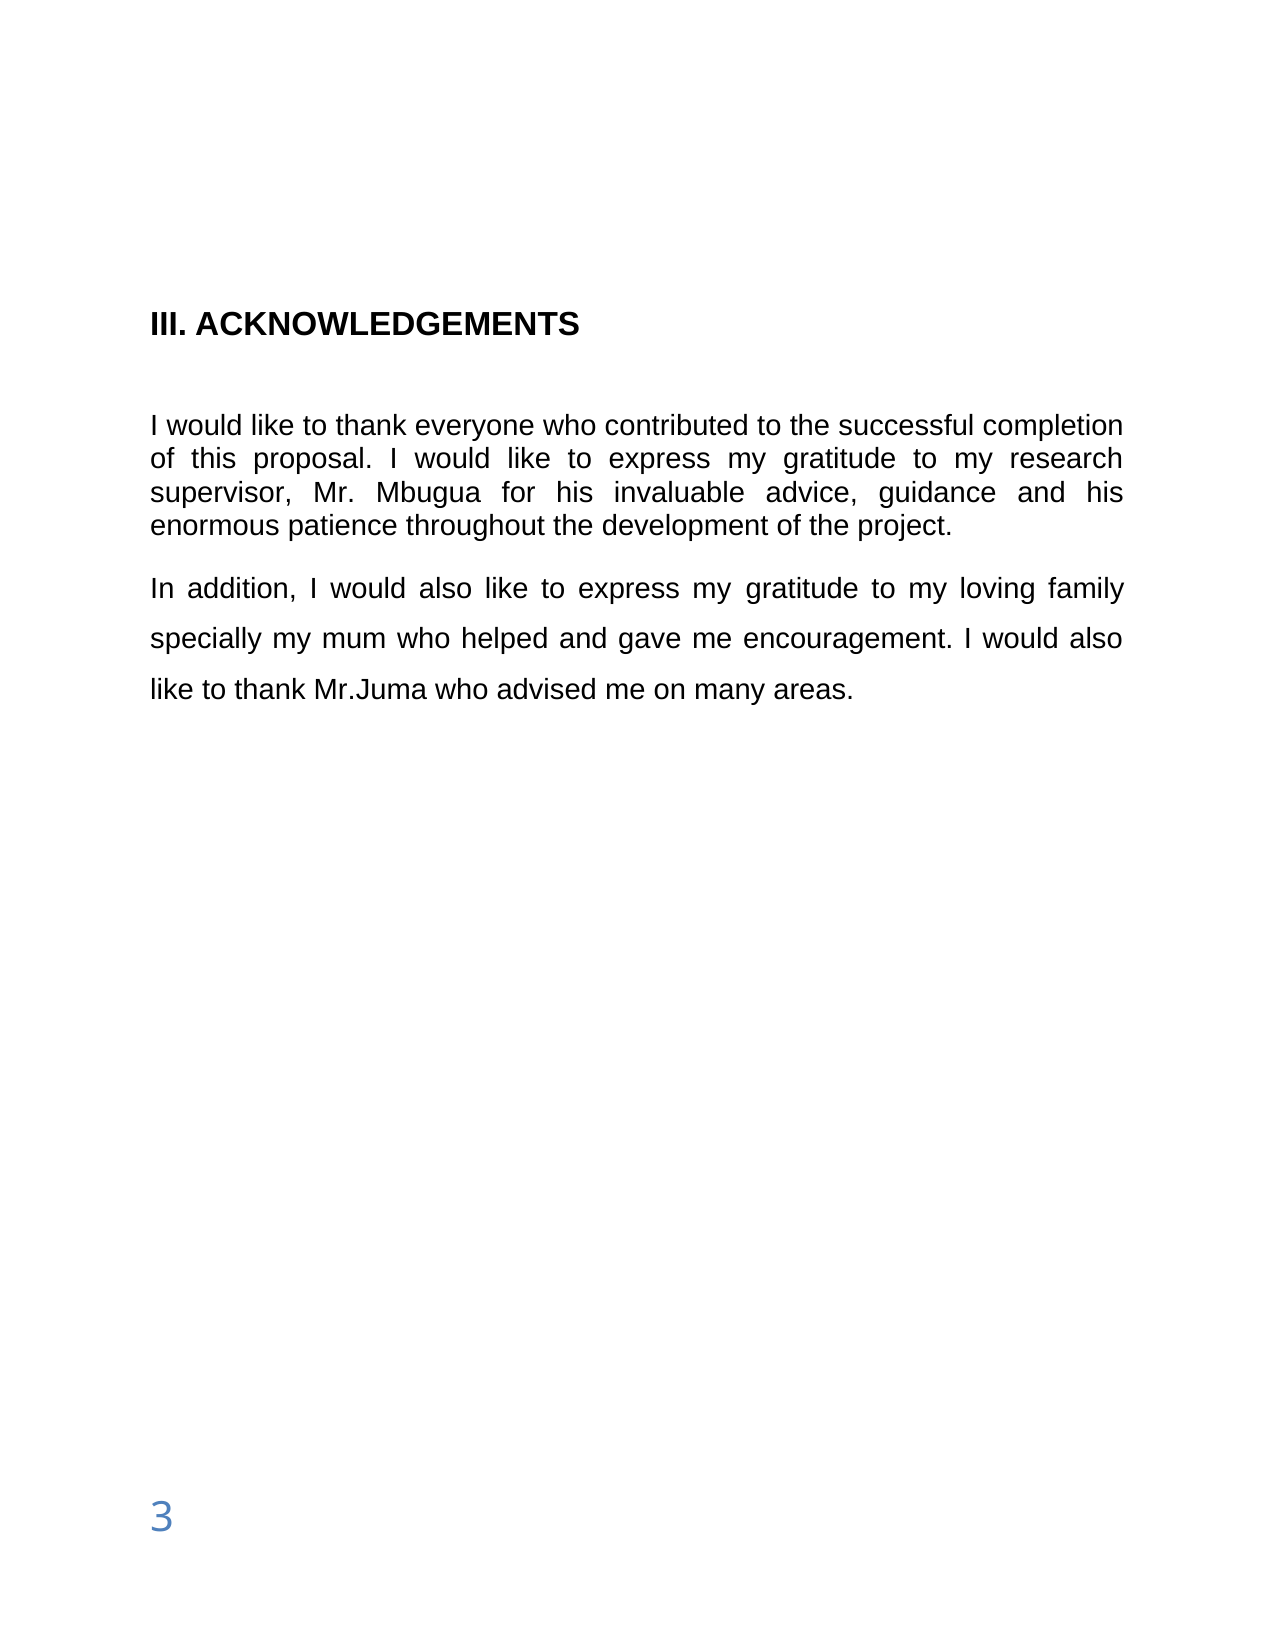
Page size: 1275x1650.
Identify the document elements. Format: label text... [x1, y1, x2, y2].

subtitle III. ACKNOWLEDGEMENTS [150, 304, 1125, 343]
text I would like to thank everyone who contributed to the successful completion of this proposal. I would like to express my gratitude to my research supervisor, Mr. Mbugua for his invaluable advice, guidance and his enormous patience throughout the development of the project. [150, 408, 1125, 542]
text In addition, I would also like to express my gratitude to my loving family specially my mum who helped and gave me encouragement. I would also like to thank Mr.Juma who advised me on many areas. [150, 571, 1125, 705]
